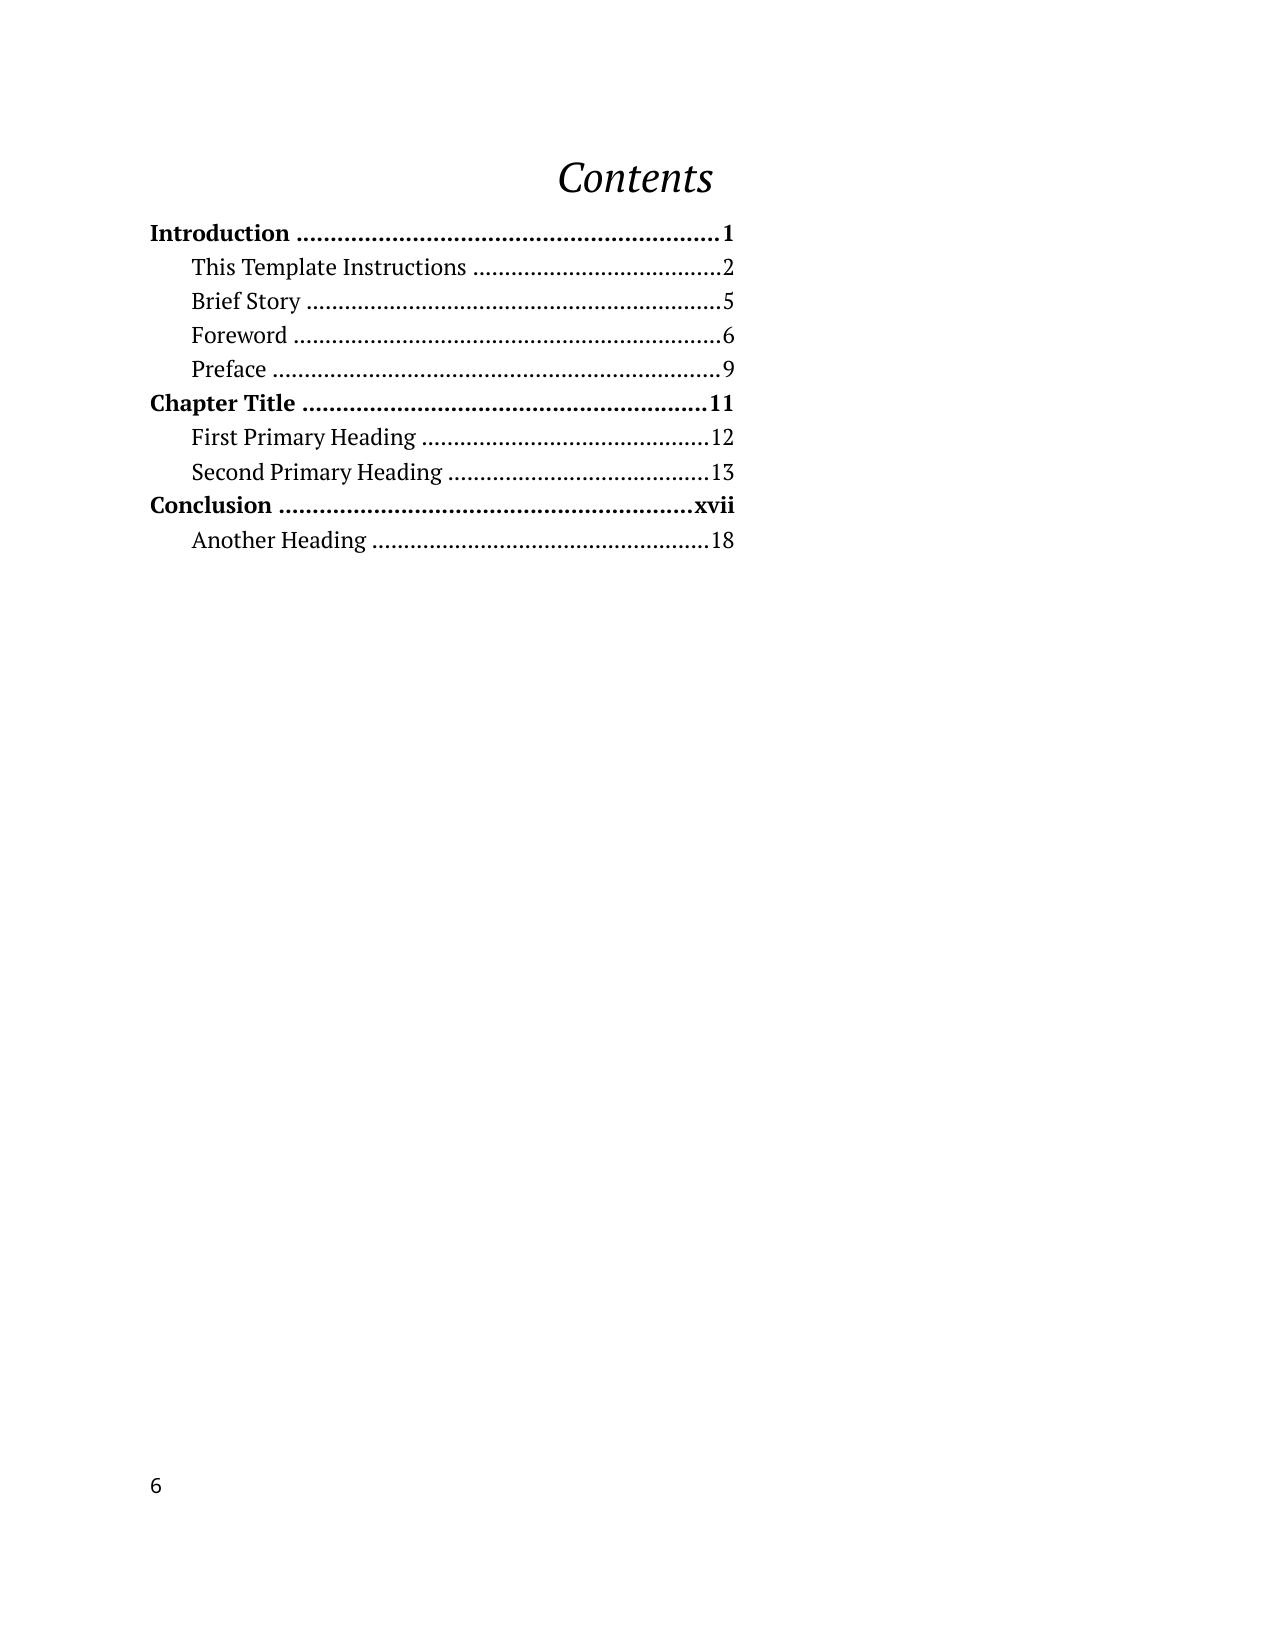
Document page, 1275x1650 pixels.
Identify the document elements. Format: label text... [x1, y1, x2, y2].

subtitle Contents [150, 150, 1125, 204]
text Second Primary Heading 13 [150, 457, 1125, 486]
text Foreword 6 [150, 320, 1125, 350]
text Preface 9 [150, 354, 1125, 384]
text Another Heading 18 [150, 525, 1125, 554]
text First Primary Heading 12 [150, 422, 1125, 452]
text Conclusion xvii [150, 491, 1125, 520]
text Brief Story 5 [150, 286, 1125, 316]
text Introduction 1 [150, 218, 1125, 248]
text This Template Instructions 2 [150, 252, 1125, 282]
text Chapter Title 11 [150, 388, 1125, 418]
